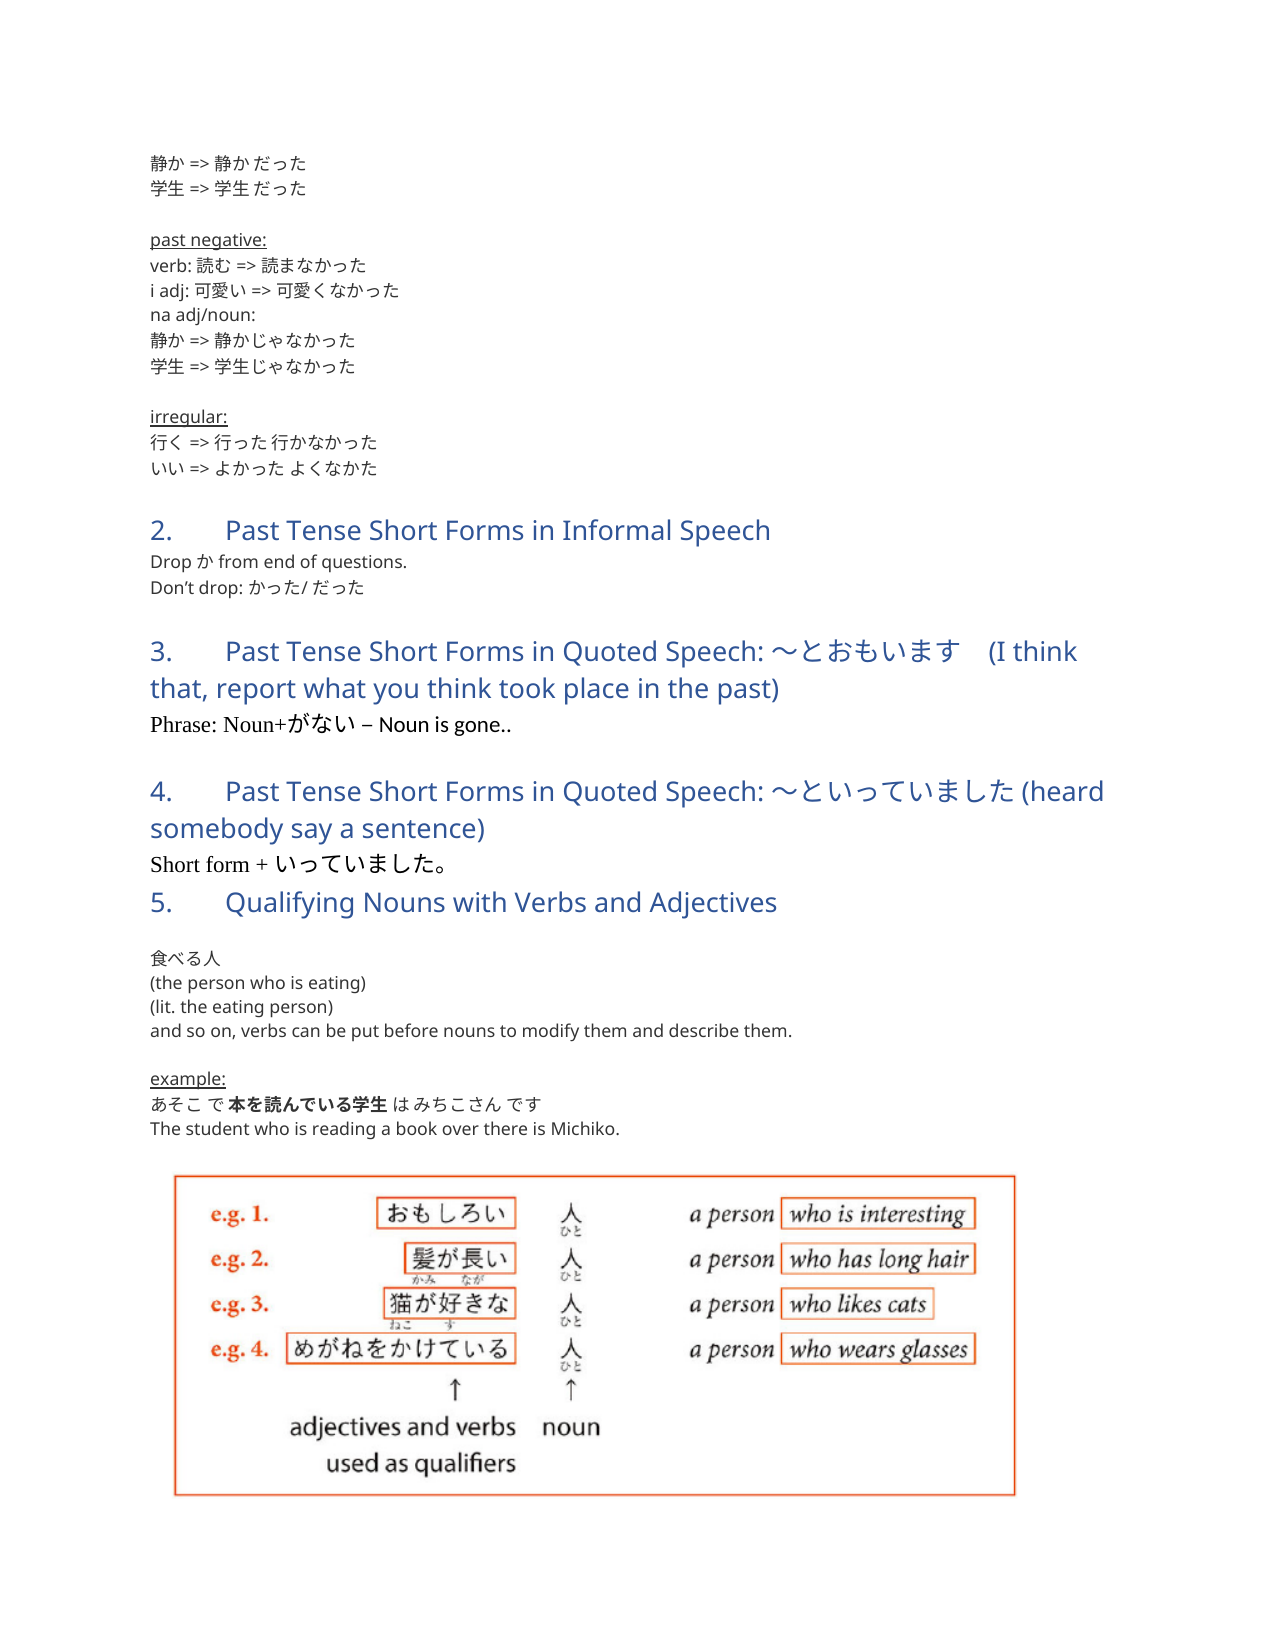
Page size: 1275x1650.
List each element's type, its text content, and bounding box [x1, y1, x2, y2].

text 食べる人 [150, 920, 1125, 970]
subtitle Past Tense Short Forms in Quoted Speech: ～とおもいます (I think that, report what you think took place in the past) [150, 630, 1125, 706]
text i adj: 可愛い => 可愛くなかった [150, 277, 1125, 303]
text 静か => 静かじゃなかった [150, 327, 1125, 353]
text Don’t drop: かった/ だった [150, 574, 1125, 599]
text The student who is reading a book over there is Michiko. [150, 1117, 1125, 1141]
text (lit. the eating person) [150, 994, 1125, 1018]
text 学生 => 学生じゃなかった [150, 353, 1125, 378]
text example: [150, 1067, 1125, 1091]
text (the person who is eating) [150, 970, 1125, 994]
text 学生 => 学生 だった [150, 175, 1125, 201]
picture [171, 1171, 1018, 1499]
text past negative: [150, 227, 1125, 251]
text irregular: [150, 405, 1125, 429]
text verb: 読む => 読まなかった [150, 251, 1125, 277]
text Drop か from end of questions. [150, 548, 1125, 574]
subtitle Qualifying Nouns with Verbs and Adjectives [150, 883, 1125, 920]
text いい => よかった よくなかた [150, 455, 1125, 481]
text Phrase: Noun+がない – Noun is gone.. [150, 706, 1125, 739]
text 行く => 行った 行かなかった [150, 429, 1125, 455]
subtitle Past Tense Short Forms in Informal Speech [150, 511, 1125, 548]
text na adj/noun: [150, 303, 1125, 327]
text あそこ で 本を読んでいる学生 は みちこさん です [150, 1091, 1125, 1117]
text 静か => 静か だった [150, 149, 1125, 175]
text Short form + いっていました。 [150, 846, 1125, 879]
subtitle Past Tense Short Forms in Quoted Speech: ～といっていました (heard somebody say a sentence) [150, 770, 1125, 846]
text and so on, verbs can be put before nouns to modify them and describe them. [150, 1018, 1125, 1043]
